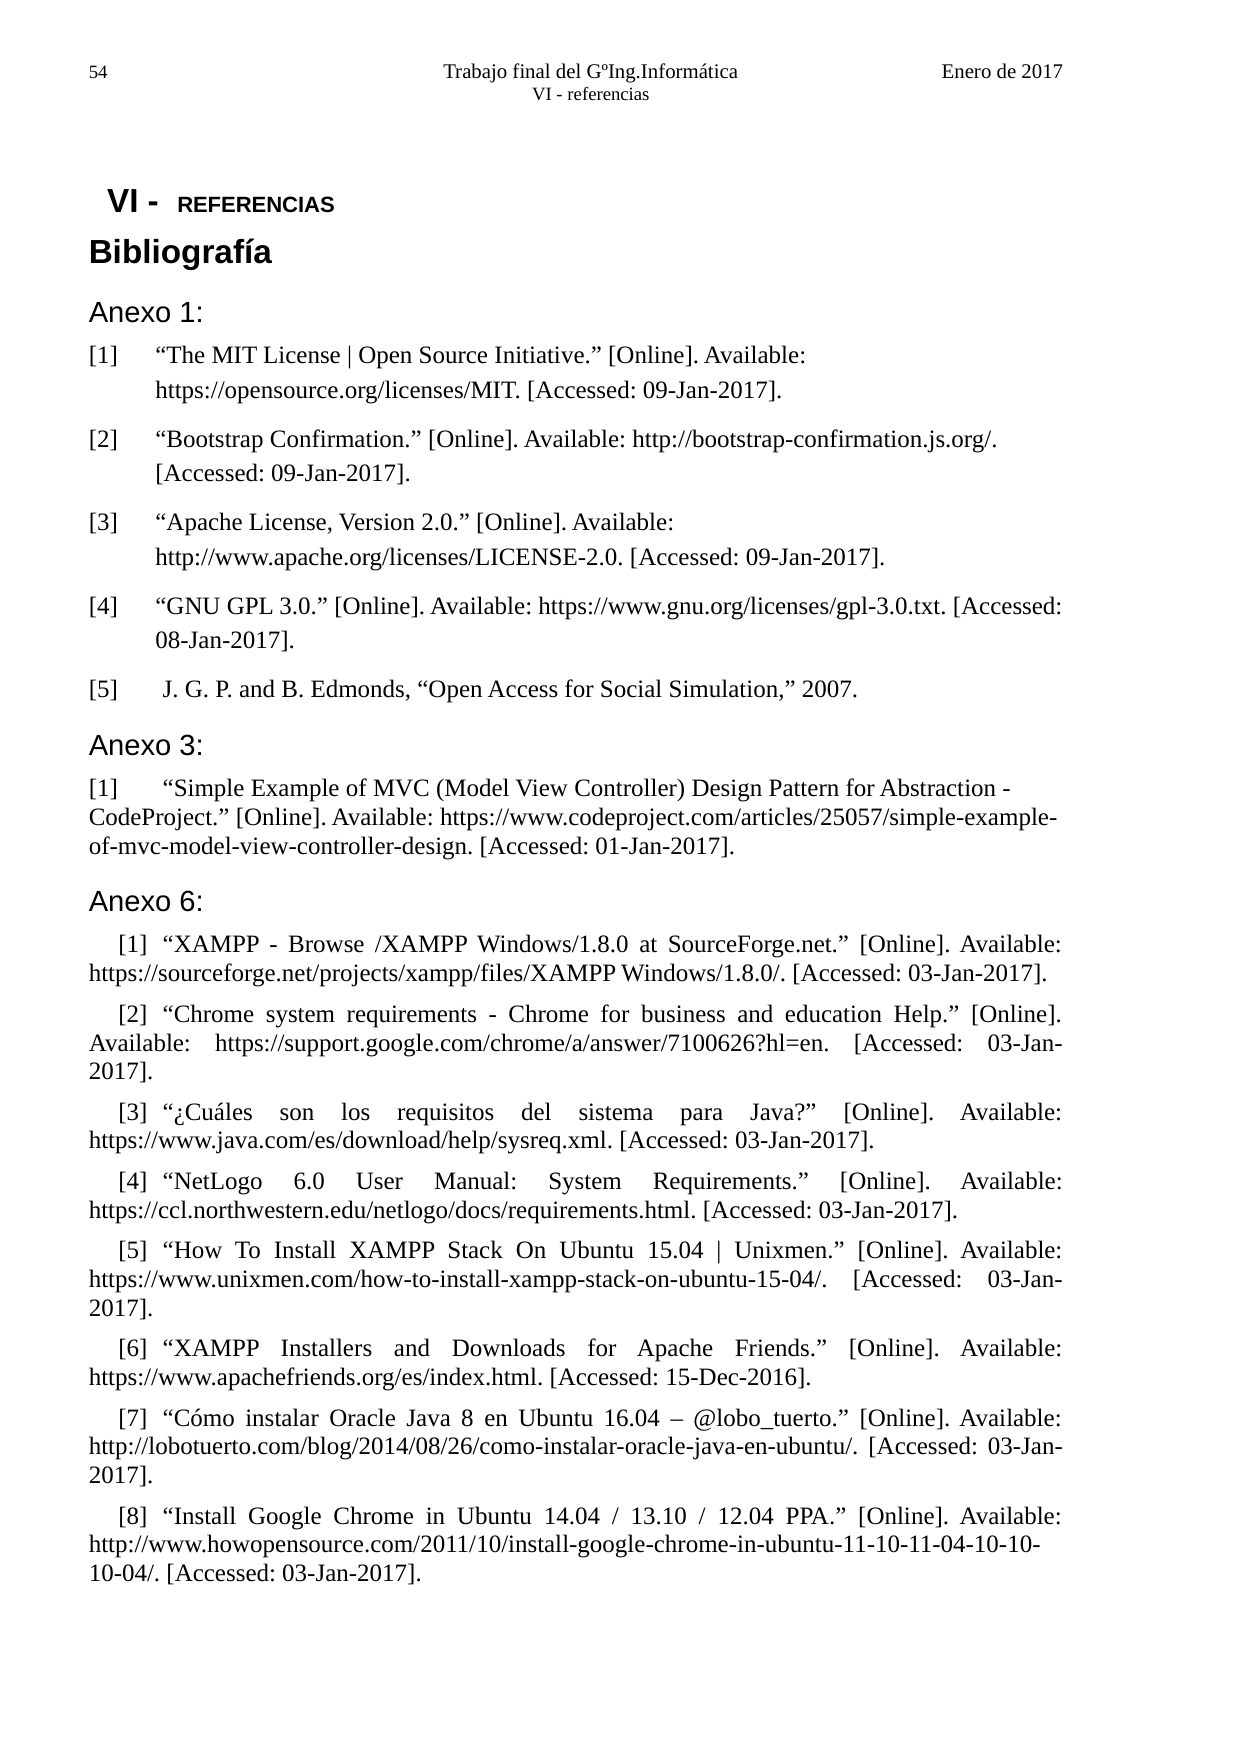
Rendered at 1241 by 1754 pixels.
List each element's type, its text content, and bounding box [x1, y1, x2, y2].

text [8] “Install Google Chrome in Ubuntu 14.04 / 13.10 / 12.04 PPA.” [Online]. Available: http://www.howopensource.com/2011/10/install-google-chrome-in-ubuntu-11-10-11-04-10-10-10-04/. [Accessed: 03-Jan-2017]. [88, 1501, 1063, 1587]
text [6] “XAMPP Installers and Downloads for Apache Friends.” [Online]. Available: https://www.apachefriends.org/es/index.html. [Accessed: 15-Dec-2016]. [88, 1333, 1063, 1391]
text [2] “Bootstrap Confirmation.” [Online]. Available: http://bootstrap-confirmation.js.org/. [Accessed: 09-Jan-2017]. [88, 424, 1063, 487]
text [7] “Cómo instalar Oracle Java 8 en Ubuntu 16.04 – @lobo_tuerto.” [Online]. Available: http://lobotuerto.com/blog/2014/08/26/como-instalar-oracle-java-en-ubuntu/. [Accessed: 03-Jan-2017]. [88, 1403, 1063, 1489]
text [3] “Apache License, Version 2.0.” [Online]. Available: http://www.apache.org/licenses/LICENSE-2.0. [Accessed: 09-Jan-2017]. [88, 507, 1063, 571]
subtitle referencias [133, 181, 1063, 220]
subtitle Anexo 6: [88, 884, 1063, 918]
subtitle Anexo 1: [88, 295, 1063, 328]
text [4] “GNU GPL 3.0.” [Online]. Available: https://www.gnu.org/licenses/gpl-3.0.txt. [Accessed: 08-Jan-2017]. [88, 591, 1063, 654]
text [1] “The MIT License | Open Source Initiative.” [Online]. Available: https://opensource.org/licenses/MIT. [Accessed: 09-Jan-2017]. [88, 340, 1063, 403]
text [2] “Chrome system requirements - Chrome for business and education Help.” [Online]. Available: https://support.google.com/chrome/a/answer/7100626?hl=en. [Accessed: 03-Jan-2017]. [88, 999, 1063, 1085]
text [3] “¿Cuáles son los requisitos del sistema para Java?” [Online]. Available: https://www.java.com/es/download/help/sysreq.xml. [Accessed: 03-Jan-2017]. [88, 1097, 1063, 1154]
text [4] “NetLogo 6.0 User Manual: System Requirements.” [Online]. Available: https://ccl.northwestern.edu/netlogo/docs/requirements.html. [Accessed: 03-Jan-2017]. [88, 1166, 1063, 1224]
subtitle Anexo 3: [88, 728, 1063, 761]
text [5] J. G. P. and B. Edmonds, “Open Access for Social Simulation,” 2007. [88, 674, 1063, 703]
text [5] “How To Install XAMPP Stack On Ubuntu 15.04 | Unixmen.” [Online]. Available: https://www.unixmen.com/how-to-install-xampp-stack-on-ubuntu-15-04/. [Accessed: 03-Jan-2017]. [88, 1235, 1063, 1322]
text [1] “Simple Example of MVC (Model View Controller) Design Pattern for Abstraction - CodeProject.” [Online]. Available: https://www.codeproject.com/articles/25057/simple-example-of-mvc-model-view-controller-design. [Accessed: 01-Jan-2017]. [88, 773, 1063, 859]
subtitle Bibliografía [88, 232, 1063, 270]
text [1] “XAMPP - Browse /XAMPP Windows/1.8.0 at SourceForge.net.” [Online]. Available: https://sourceforge.net/projects/xampp/files/XAMPP Windows/1.8.0/. [Accessed: 03-Jan-2017]. [88, 929, 1063, 987]
